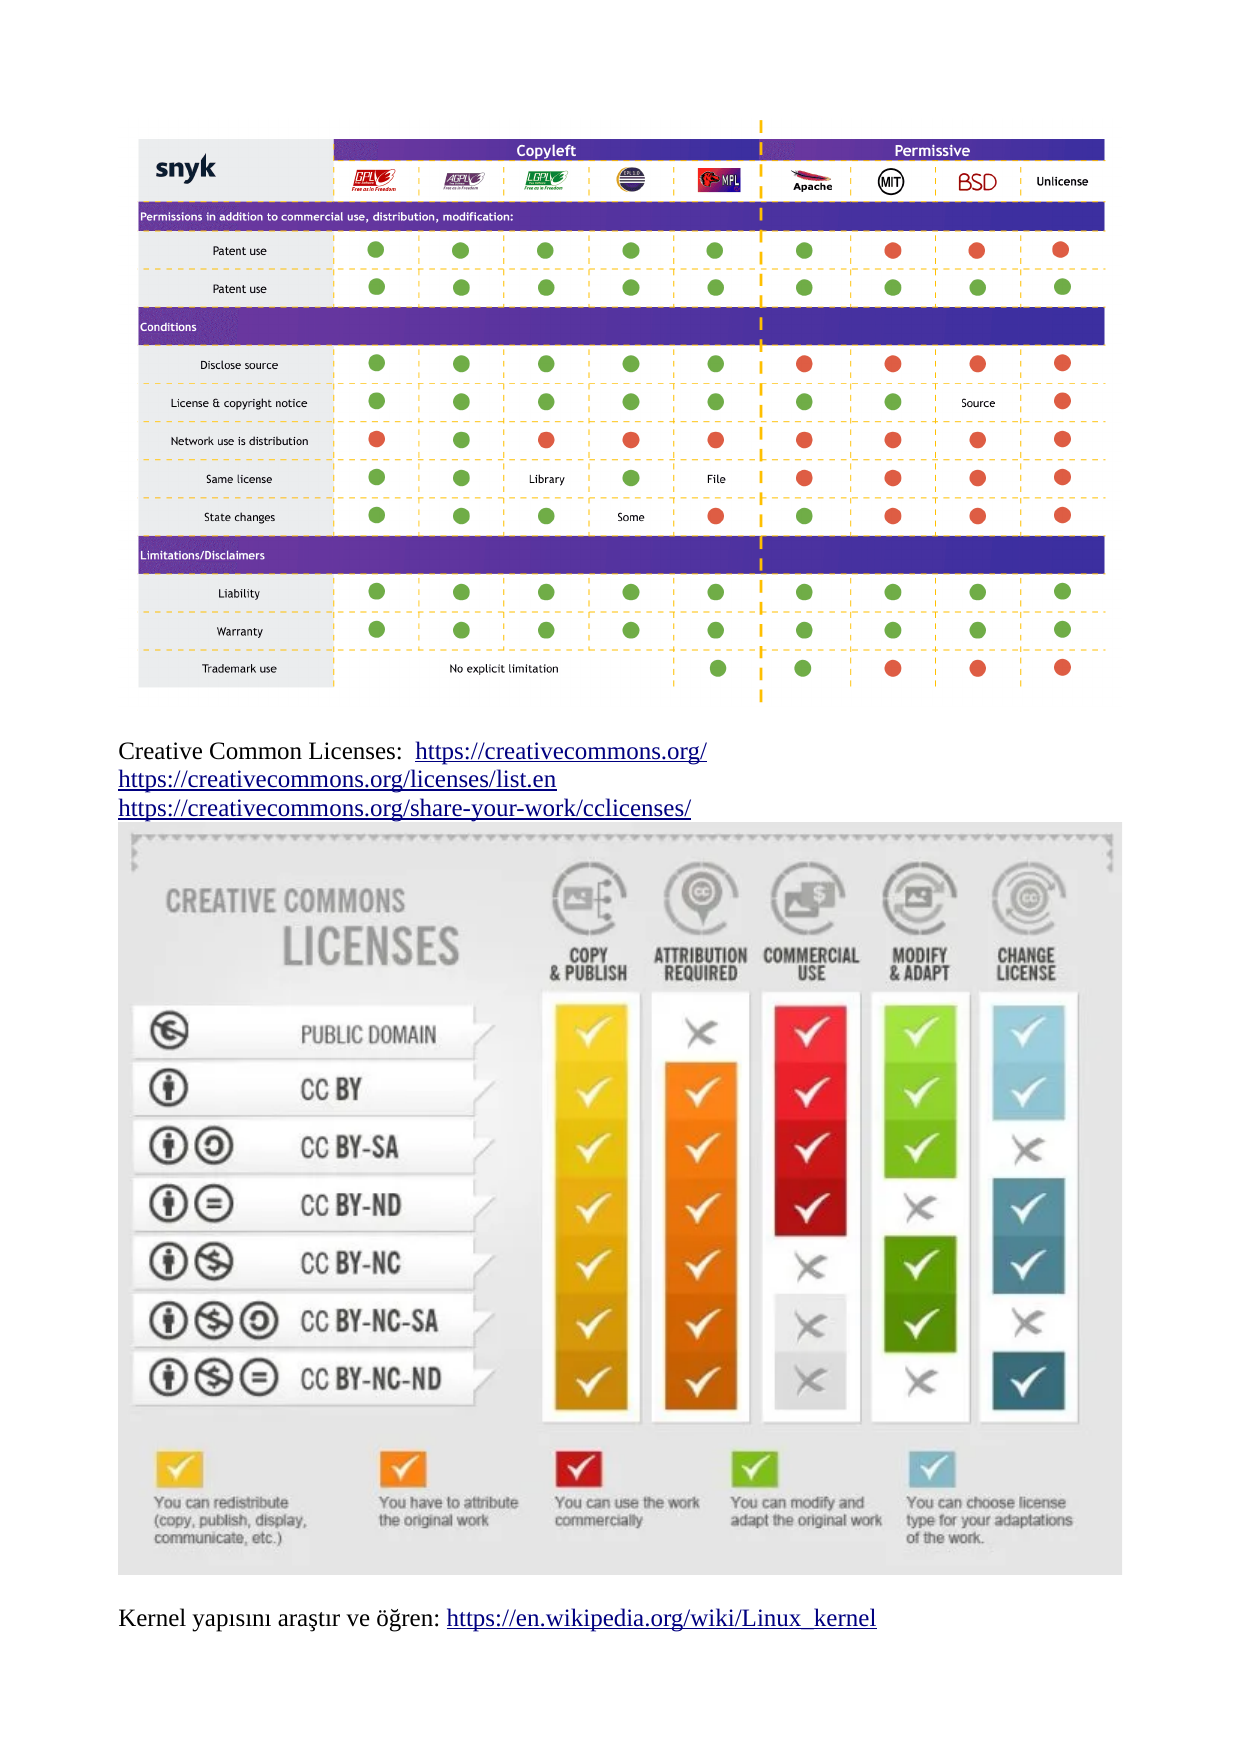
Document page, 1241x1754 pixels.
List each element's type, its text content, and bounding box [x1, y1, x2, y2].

picture [118, 118, 1123, 707]
text Kernel yapısını araştır ve öğren: https://en.wikipedia.org/wiki/Linux_kernel [118, 1575, 1122, 1632]
text Creative Common Licenses: https://creativecommons.org/ https://creativecommons.org/licenses/list.en https://creativecommons.org/share-your-work/cclicenses/ [118, 736, 1122, 822]
picture [118, 822, 1123, 1575]
